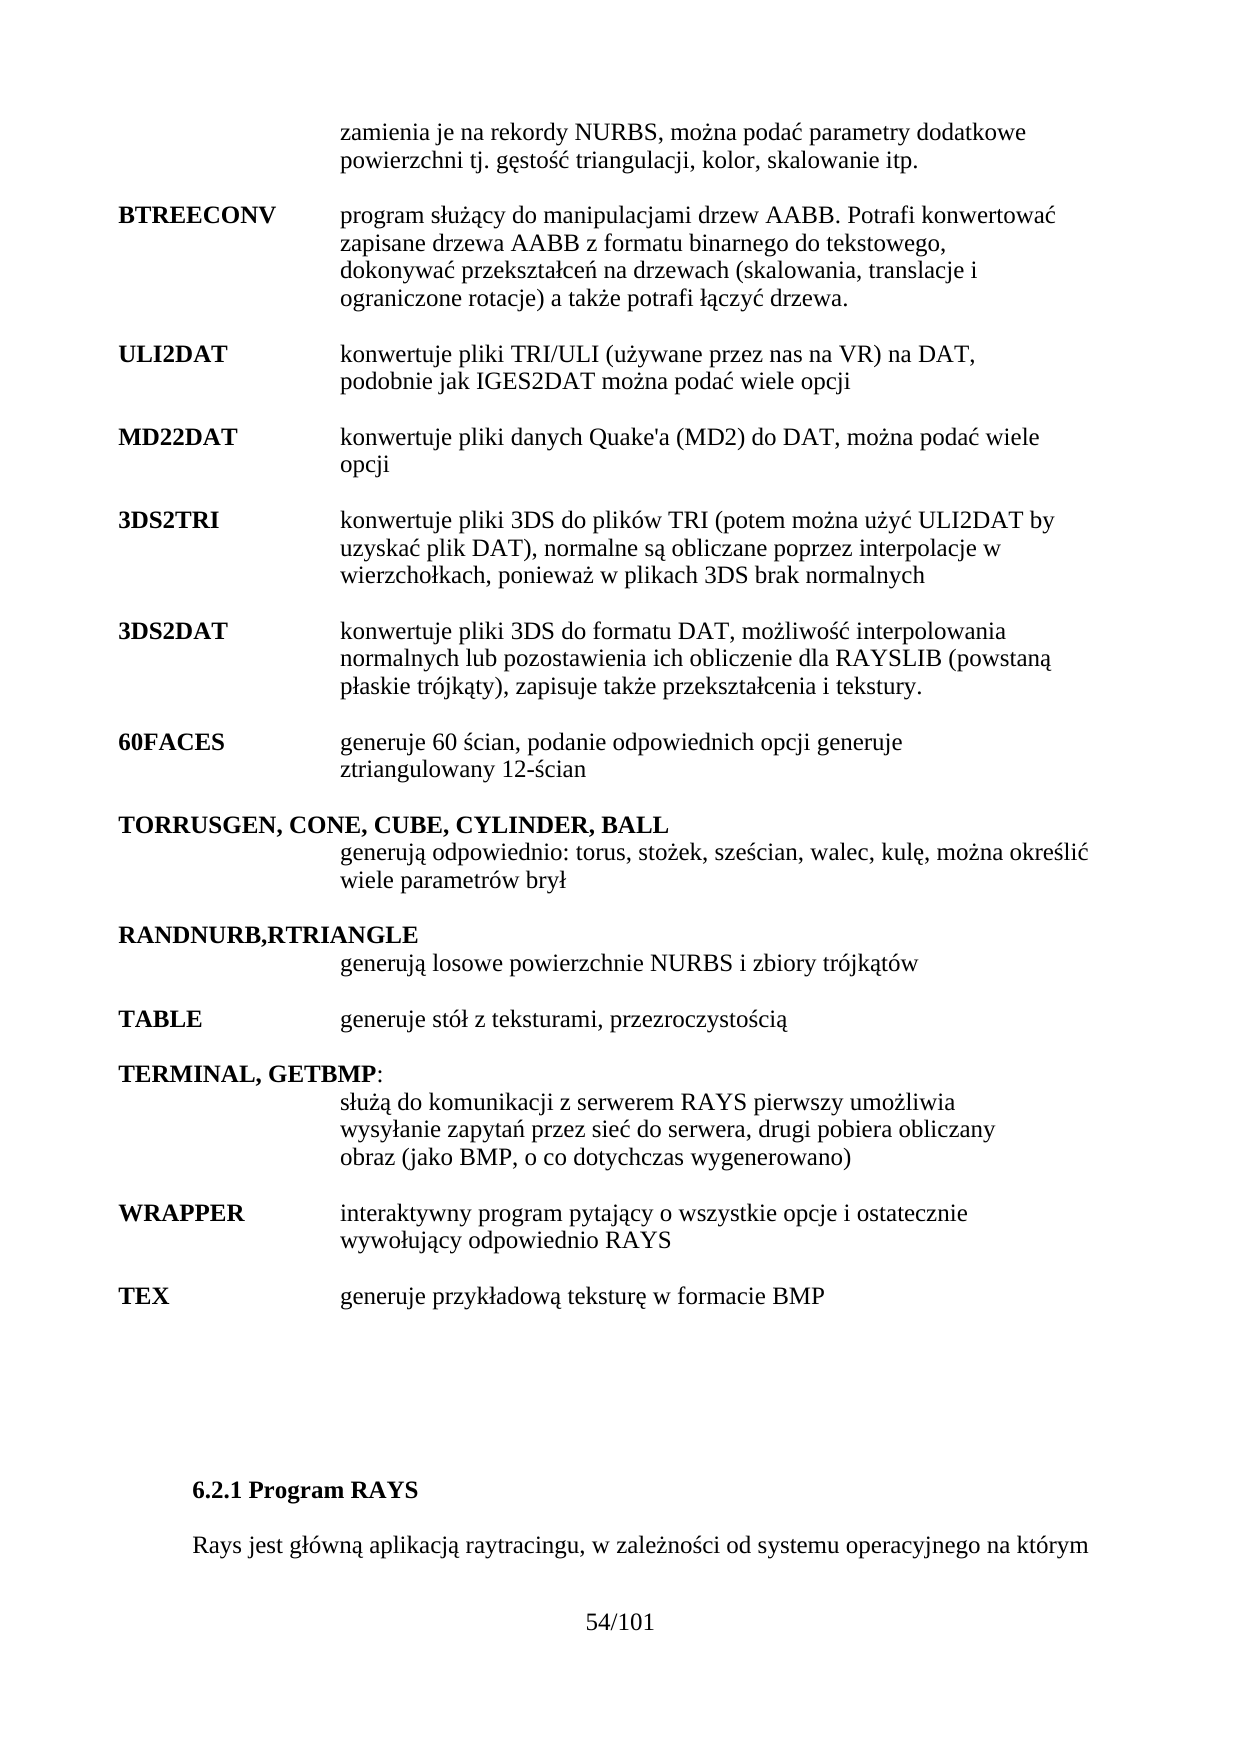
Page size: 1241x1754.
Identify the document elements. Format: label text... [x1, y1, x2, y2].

text 3DS2DAT konwertuje pliki 3DS do formatu DAT, możliwość interpolowania normalnych lub pozostawienia ich obliczenie dla RAYSLIB (powstaną płaskie trójkąty), zapisuje także przekształcenia i tekstury. [118, 617, 1122, 700]
text generują odpowiednio: torus, stożek, sześcian, walec, kulę, można określić wiele parametrów brył [340, 838, 1122, 894]
text 60FACES generuje 60 ścian, podanie odpowiednich opcji generuje ztriangulowany 12-ścian [118, 728, 1122, 783]
text TABLE generuje stół z teksturami, przezroczystością [118, 1005, 1122, 1032]
text służą do komunikacji z serwerem RAYS pierwszy umożliwia wysyłanie zapytań przez sieć do serwera, drugi pobiera obliczany obraz (jako BMP, o co dotychczas wygenerowano) [266, 1088, 1122, 1171]
text BTREECONV program służący do manipulacjami drzew AABB. Potrafi konwertować zapisane drzewa AABB z formatu binarnego do tekstowego, dokonywać przekształceń na drzewach (skalowania, translacje i ograniczone rotacje) a także potrafi łączyć drzewa. [118, 201, 1122, 312]
text TEX generuje przykładową teksturę w formacie BMP [118, 1282, 1122, 1309]
text RANDNURB,RTRIANGLE [118, 922, 1122, 949]
text TORRUSGEN, CONE, CUBE, CYLINDER, BALL [118, 811, 1122, 838]
text generują losowe powierzchnie NURBS i zbiory trójkątów [266, 949, 1122, 977]
text MD22DAT konwertuje pliki danych Quake'a (MD2) do DAT, można podać wiele opcji [118, 423, 1122, 478]
text WRAPPER interaktywny program pytający o wszystkie opcje i ostatecznie wywołujący odpowiednio RAYS [118, 1199, 1122, 1254]
text 3DS2TRI konwertuje pliki 3DS do plików TRI (potem można użyć ULI2DAT by uzyskać plik DAT), normalne są obliczane poprzez interpolacje w wierzchołkach, ponieważ w plikach 3DS brak normalnych [118, 506, 1122, 589]
text ULI2DAT konwertuje pliki TRI/ULI (używane przez nas na VR) na DAT, podobnie jak IGES2DAT można podać wiele opcji [118, 340, 1122, 395]
text Rays jest główną aplikacją raytracingu, w zależności od systemu operacyjnego na którym [118, 1531, 1122, 1559]
text zamienia je na rekordy NURBS, można podać parametry dodatkowe powierzchni tj. gęstość triangulacji, kolor, skalowanie itp. [118, 118, 1122, 173]
text 6.2.1 Program RAYS [118, 1476, 1122, 1503]
text TERMINAL, GETBMP: [118, 1060, 1122, 1088]
